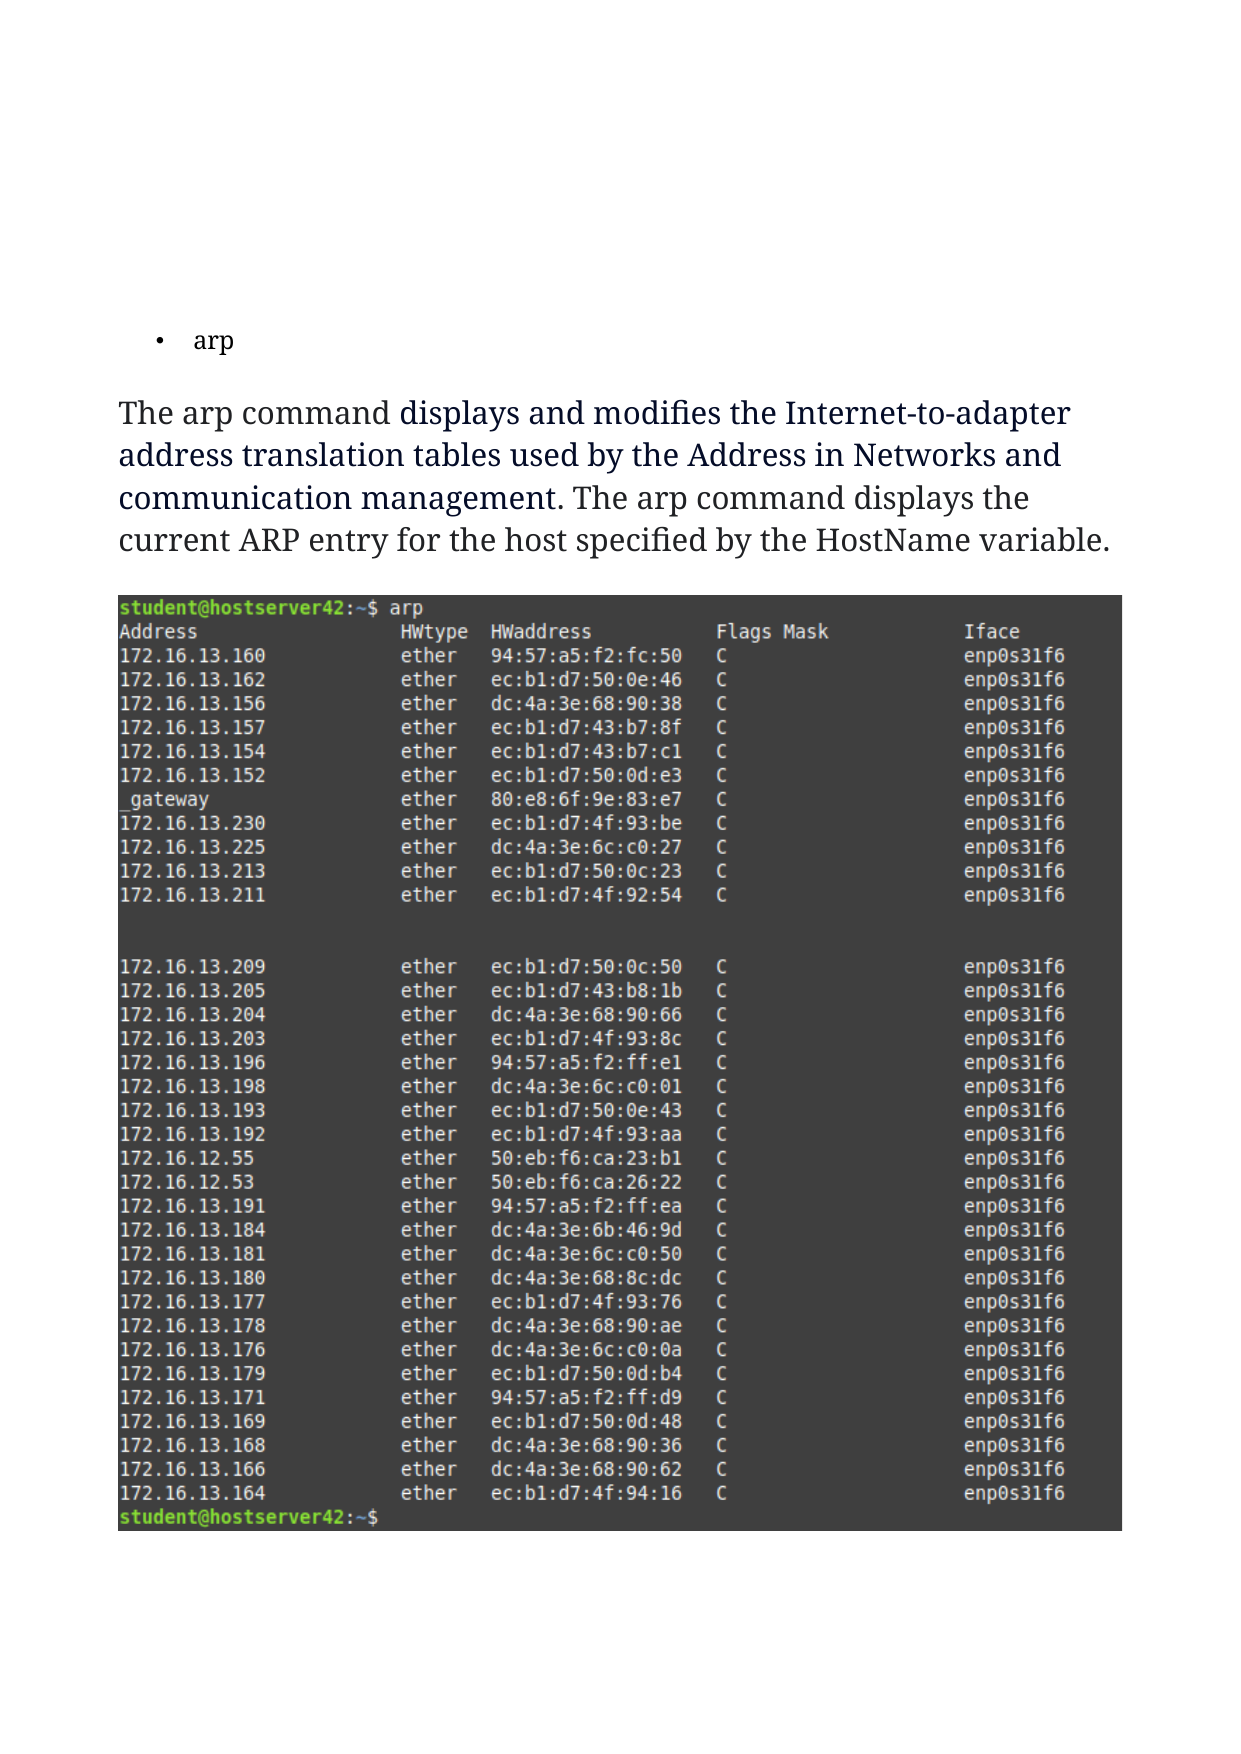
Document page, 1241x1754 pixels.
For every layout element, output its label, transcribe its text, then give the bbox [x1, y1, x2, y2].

text The arp command displays and modifies the Internet-to-adapter address translation tables used by the Address in Networks and communication management. The arp command displays the current ARP entry for the host specified by the HostName variable. [118, 391, 1122, 561]
list arp [156, 322, 1122, 357]
picture [118, 595, 1123, 1531]
